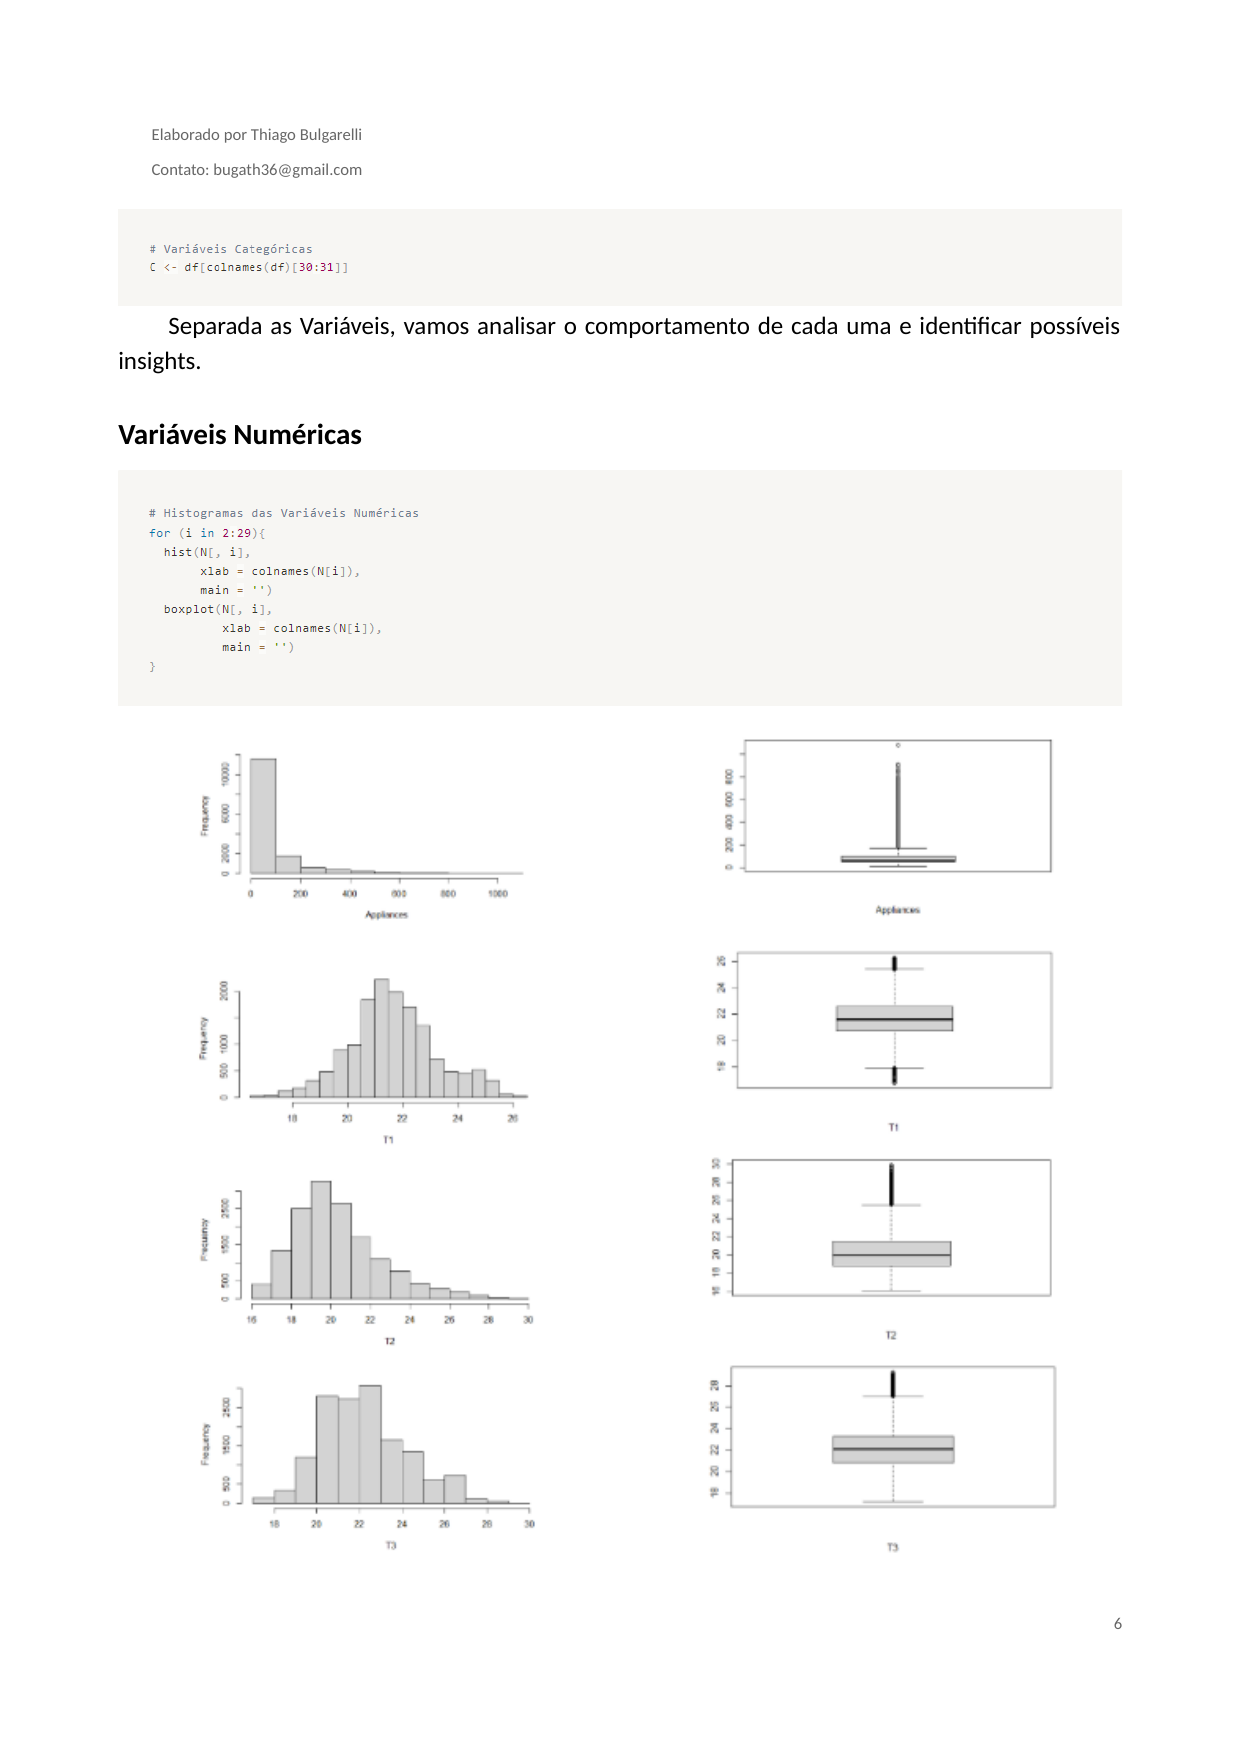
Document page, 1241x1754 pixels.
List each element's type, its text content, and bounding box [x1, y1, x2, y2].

picture [118, 209, 1123, 306]
picture [118, 470, 1123, 706]
picture [187, 718, 575, 1562]
subtitle Variáveis Numéricas [118, 416, 1122, 452]
picture [701, 717, 1088, 1554]
text Separada as Variáveis, vamos analisar o comportamento de cada uma e identificar possíveis insights. [118, 306, 1122, 376]
